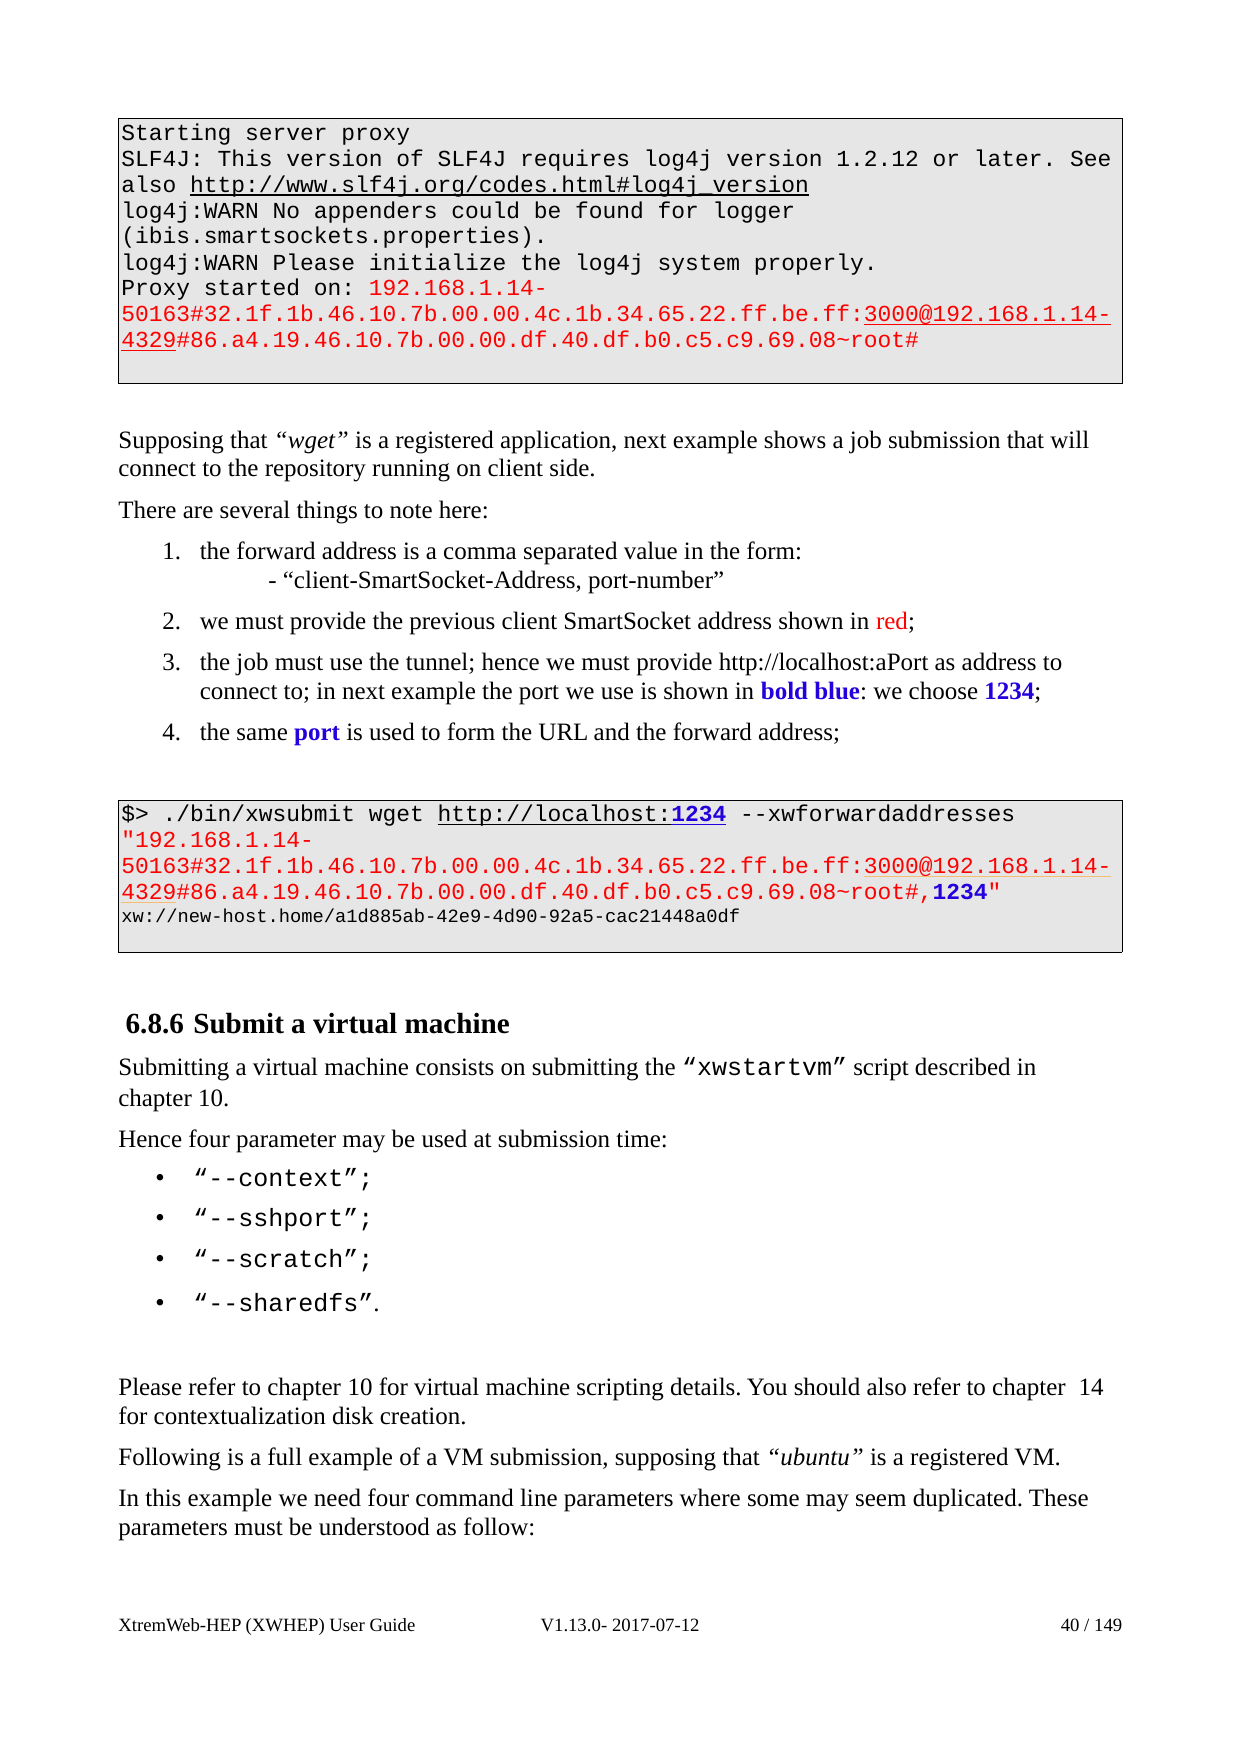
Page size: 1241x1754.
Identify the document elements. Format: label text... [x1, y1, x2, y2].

text Proxy started on: 192.168.1.14-50163#32.1f.1b.46.10.7b.00.00.4c.1b.34.65.22.ff.be.ff:3000@192.168.1.14-4329#86.a4.19.46.10.7b.00.00.df.40.df.b0.c5.c9.69.08~root# [119, 274, 1122, 352]
text xw://new-host.home/a1d885ab-42e9-4d90-92a5-cac21448a0df [119, 903, 1122, 925]
subtitle Submit a virtual machine [118, 1006, 1122, 1039]
list the forward address is a comma separated value in the form: - “client-SmartSocket-Address, port-number” [162, 536, 1122, 593]
list “--sharedfs”. [156, 1288, 1122, 1318]
text Following is a full example of a VM submission, supposing that “ubuntu” is a registered VM. [118, 1442, 1122, 1471]
list “--sshport”; [156, 1206, 1122, 1234]
text Please refer to chapter 10 for virtual machine scripting details. You should also refer to chapter 14 for contextualization disk creation. [118, 1372, 1122, 1430]
text SLF4J: This version of SLF4J requires log4j version 1.2.12 or later. See also http://www.slf4j.org/codes.html#log4j_version [119, 144, 1122, 196]
list the same port is used to form the URL and the forward address; [162, 717, 1122, 746]
text There are several things to note here: [118, 495, 1122, 523]
text Starting server proxy [119, 119, 1122, 144]
text Supposing that “wget” is a registered application, next example shows a job submission that will connect to the repository running on client side. [118, 425, 1122, 482]
list “--context”; [156, 1165, 1122, 1193]
text Hence four parameter may be used at submission time: [118, 1124, 1122, 1153]
list the job must use the tunnel; hence we must provide http://localhost:aPort as address to connect to; in next example the port we use is shown in bold blue: we choose 1234; [162, 647, 1122, 705]
list we must provide the previous client SmartSocket address shown in red; [162, 606, 1122, 635]
text log4j:WARN No appenders could be found for logger (ibis.smartsockets.properties). [119, 196, 1122, 248]
text $> ./bin/xwsubmit wget http://localhost:1234 --xwforwardaddresses "192.168.1.14-50163#32.1f.1b.46.10.7b.00.00.4c.1b.34.65.22.ff.be.ff:3000@192.168.1.14-4329#86.a4.19.46.10.7b.00.00.df.40.df.b0.c5.c9.69.08~root#,1234" [119, 801, 1122, 903]
text Submitting a virtual machine consists on submitting the “xwstartvm” script described in chapter 10. [118, 1052, 1122, 1111]
list “--scratch”; [156, 1247, 1122, 1275]
text log4j:WARN Please initialize the log4j system properly. [119, 248, 1122, 274]
text In this example we need four command line parameters where some may seem duplicated. These parameters must be understood as follow: [118, 1483, 1122, 1541]
